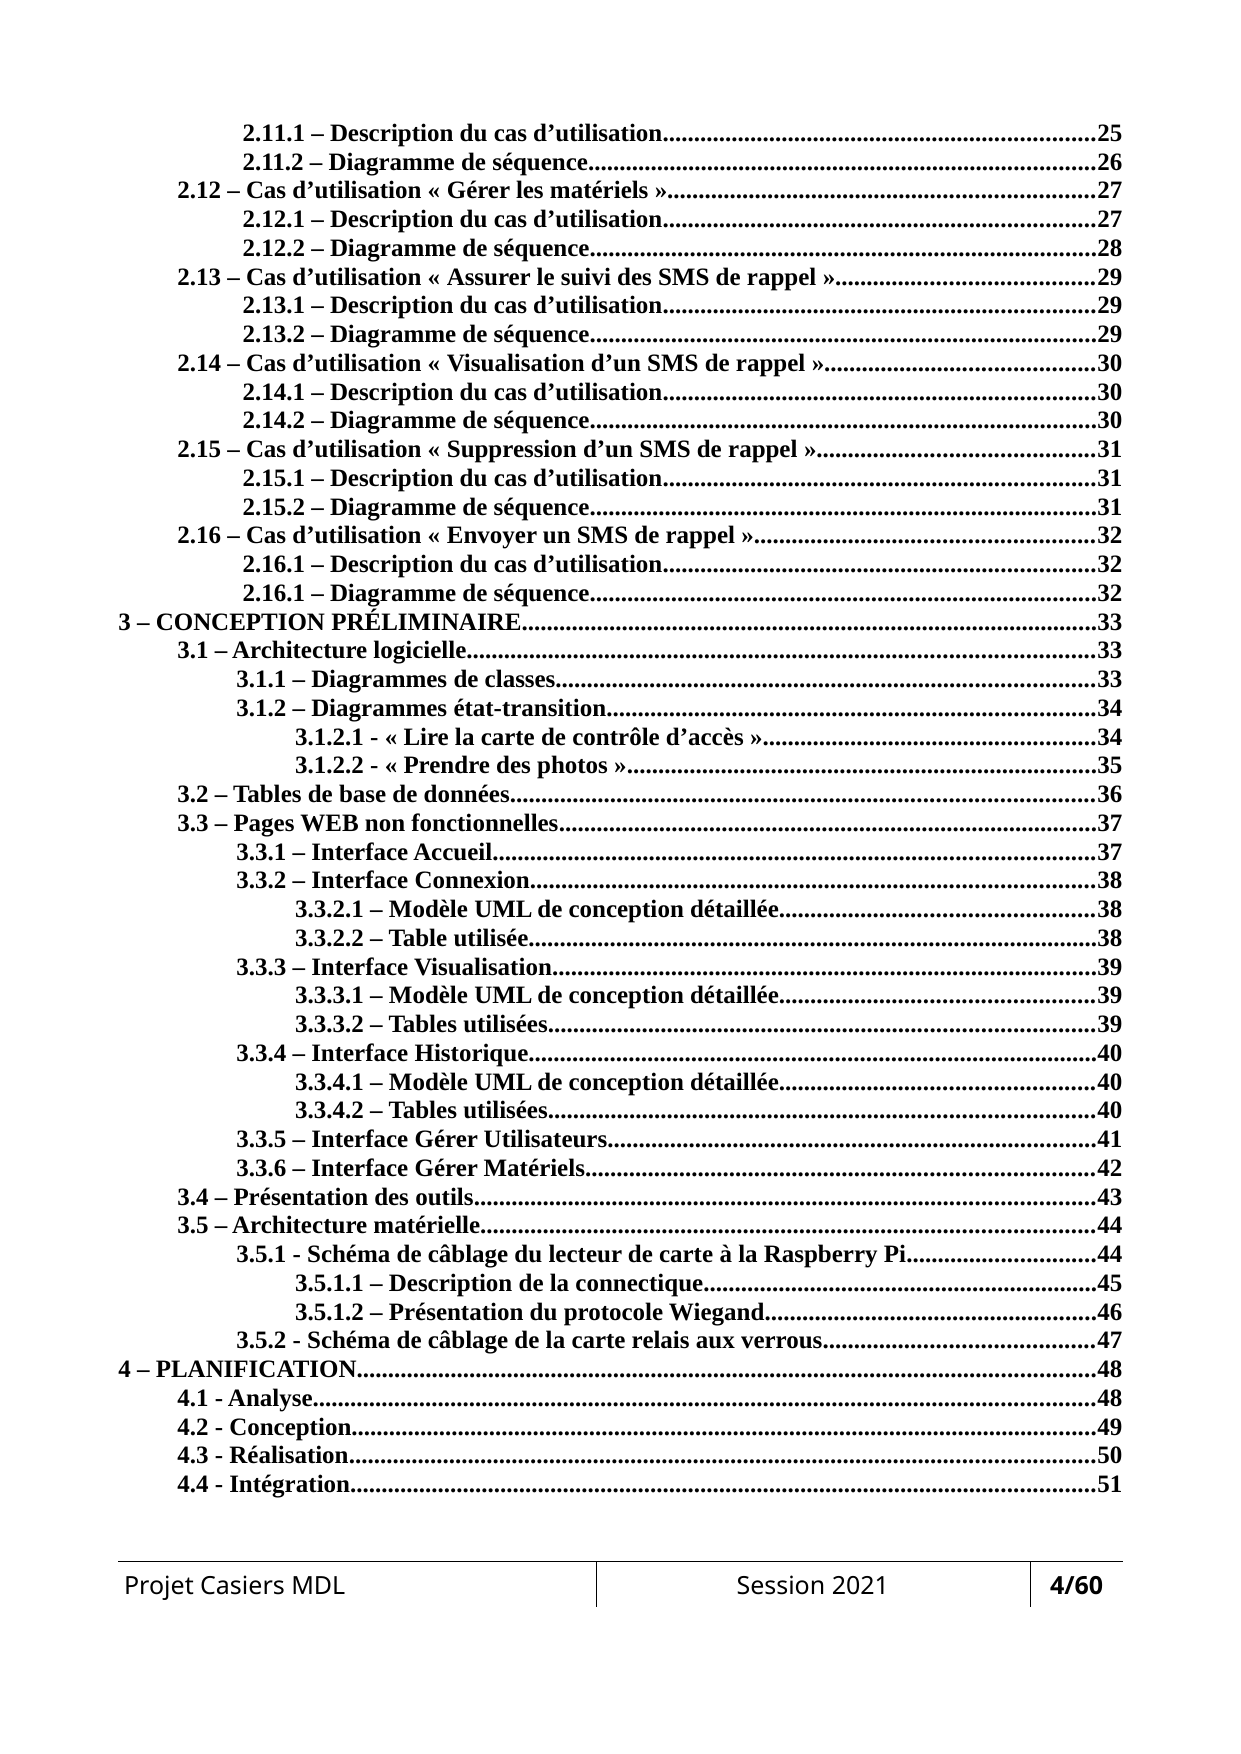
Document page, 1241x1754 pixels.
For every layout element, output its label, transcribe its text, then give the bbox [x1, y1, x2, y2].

text 3.1.1 – Diagrammes de classes 33 [236, 664, 1122, 693]
text 3.5.1 - Schéma de câblage du lecteur de carte à la Raspberry Pi 44 [236, 1239, 1122, 1268]
text 3.5.1.2 – Présentation du protocole Wiegand 46 [295, 1297, 1122, 1326]
text 3 – CONCEPTION PRÉLIMINAIRE 33 [118, 607, 1122, 636]
text 3.1.2.1 - « Lire la carte de contrôle d’accès » 34 [295, 722, 1122, 751]
text 2.16.1 – Description du cas d’utilisation 32 [236, 549, 1122, 578]
text 3.3.2 – Interface Connexion 38 [236, 866, 1122, 894]
text 3.3.2.2 – Table utilisée 38 [295, 923, 1122, 952]
text 3.5.1.1 – Description de la connectique 45 [295, 1268, 1122, 1297]
text 2.13.1 – Description du cas d’utilisation 29 [236, 291, 1122, 319]
text 3.2 – Tables de base de données 36 [177, 779, 1122, 808]
text 4.3 - Réalisation 50 [177, 1441, 1122, 1469]
text 3.3 – Pages WEB non fonctionnelles 37 [177, 808, 1122, 837]
text 3.1.2 – Diagrammes état-transition 34 [236, 693, 1122, 722]
text 3.4 – Présentation des outils 43 [177, 1182, 1122, 1211]
text 3.1 – Architecture logicielle 33 [177, 636, 1122, 664]
text 2.12 – Cas d’utilisation « Gérer les matériels » 27 [177, 176, 1122, 204]
text 4.2 - Conception 49 [177, 1412, 1122, 1441]
text 2.16 – Cas d’utilisation « Envoyer un SMS de rappel » 32 [177, 521, 1122, 549]
text 4.4 - Intégration 51 [177, 1469, 1122, 1498]
text 2.14.1 – Description du cas d’utilisation 30 [236, 377, 1122, 406]
text 2.12.2 – Diagramme de séquence 28 [236, 233, 1122, 262]
text 3.3.3 – Interface Visualisation 39 [236, 952, 1122, 981]
text 3.5.2 - Schéma de câblage de la carte relais aux verrous 47 [236, 1326, 1122, 1354]
text 2.15 – Cas d’utilisation « Suppression d’un SMS de rappel » 31 [177, 434, 1122, 463]
text 3.3.3.1 – Modèle UML de conception détaillée 39 [295, 981, 1122, 1009]
text 3.3.1 – Interface Accueil 37 [236, 837, 1122, 866]
text 2.13 – Cas d’utilisation « Assurer le suivi des SMS de rappel » 29 [177, 262, 1122, 291]
text 2.11.1 – Description du cas d’utilisation 25 [236, 118, 1122, 147]
text 3.3.4 – Interface Historique 40 [236, 1038, 1122, 1067]
text 3.3.4.2 – Tables utilisées 40 [295, 1096, 1122, 1124]
text 3.3.4.1 – Modèle UML de conception détaillée 40 [295, 1067, 1122, 1096]
text 2.12.1 – Description du cas d’utilisation 27 [236, 204, 1122, 233]
text 2.11.2 – Diagramme de séquence 26 [236, 147, 1122, 176]
text 3.3.3.2 – Tables utilisées 39 [295, 1009, 1122, 1038]
text 3.3.6 – Interface Gérer Matériels 42 [236, 1153, 1122, 1182]
text 3.3.2.1 – Modèle UML de conception détaillée 38 [295, 894, 1122, 923]
text 4 – PLANIFICATION 48 [118, 1354, 1122, 1383]
text 3.3.5 – Interface Gérer Utilisateurs 41 [236, 1124, 1122, 1153]
text 2.16.1 – Diagramme de séquence 32 [236, 578, 1122, 607]
text 2.15.2 – Diagramme de séquence 31 [236, 492, 1122, 521]
text 3.5 – Architecture matérielle 44 [177, 1211, 1122, 1239]
text 3.1.2.2 - « Prendre des photos » 35 [295, 751, 1122, 779]
text 2.15.1 – Description du cas d’utilisation 31 [236, 463, 1122, 492]
text 4.1 - Analyse 48 [177, 1383, 1122, 1412]
text 2.14 – Cas d’utilisation « Visualisation d’un SMS de rappel » 30 [177, 348, 1122, 377]
text 2.13.2 – Diagramme de séquence 29 [236, 319, 1122, 348]
text 2.14.2 – Diagramme de séquence 30 [236, 406, 1122, 434]
